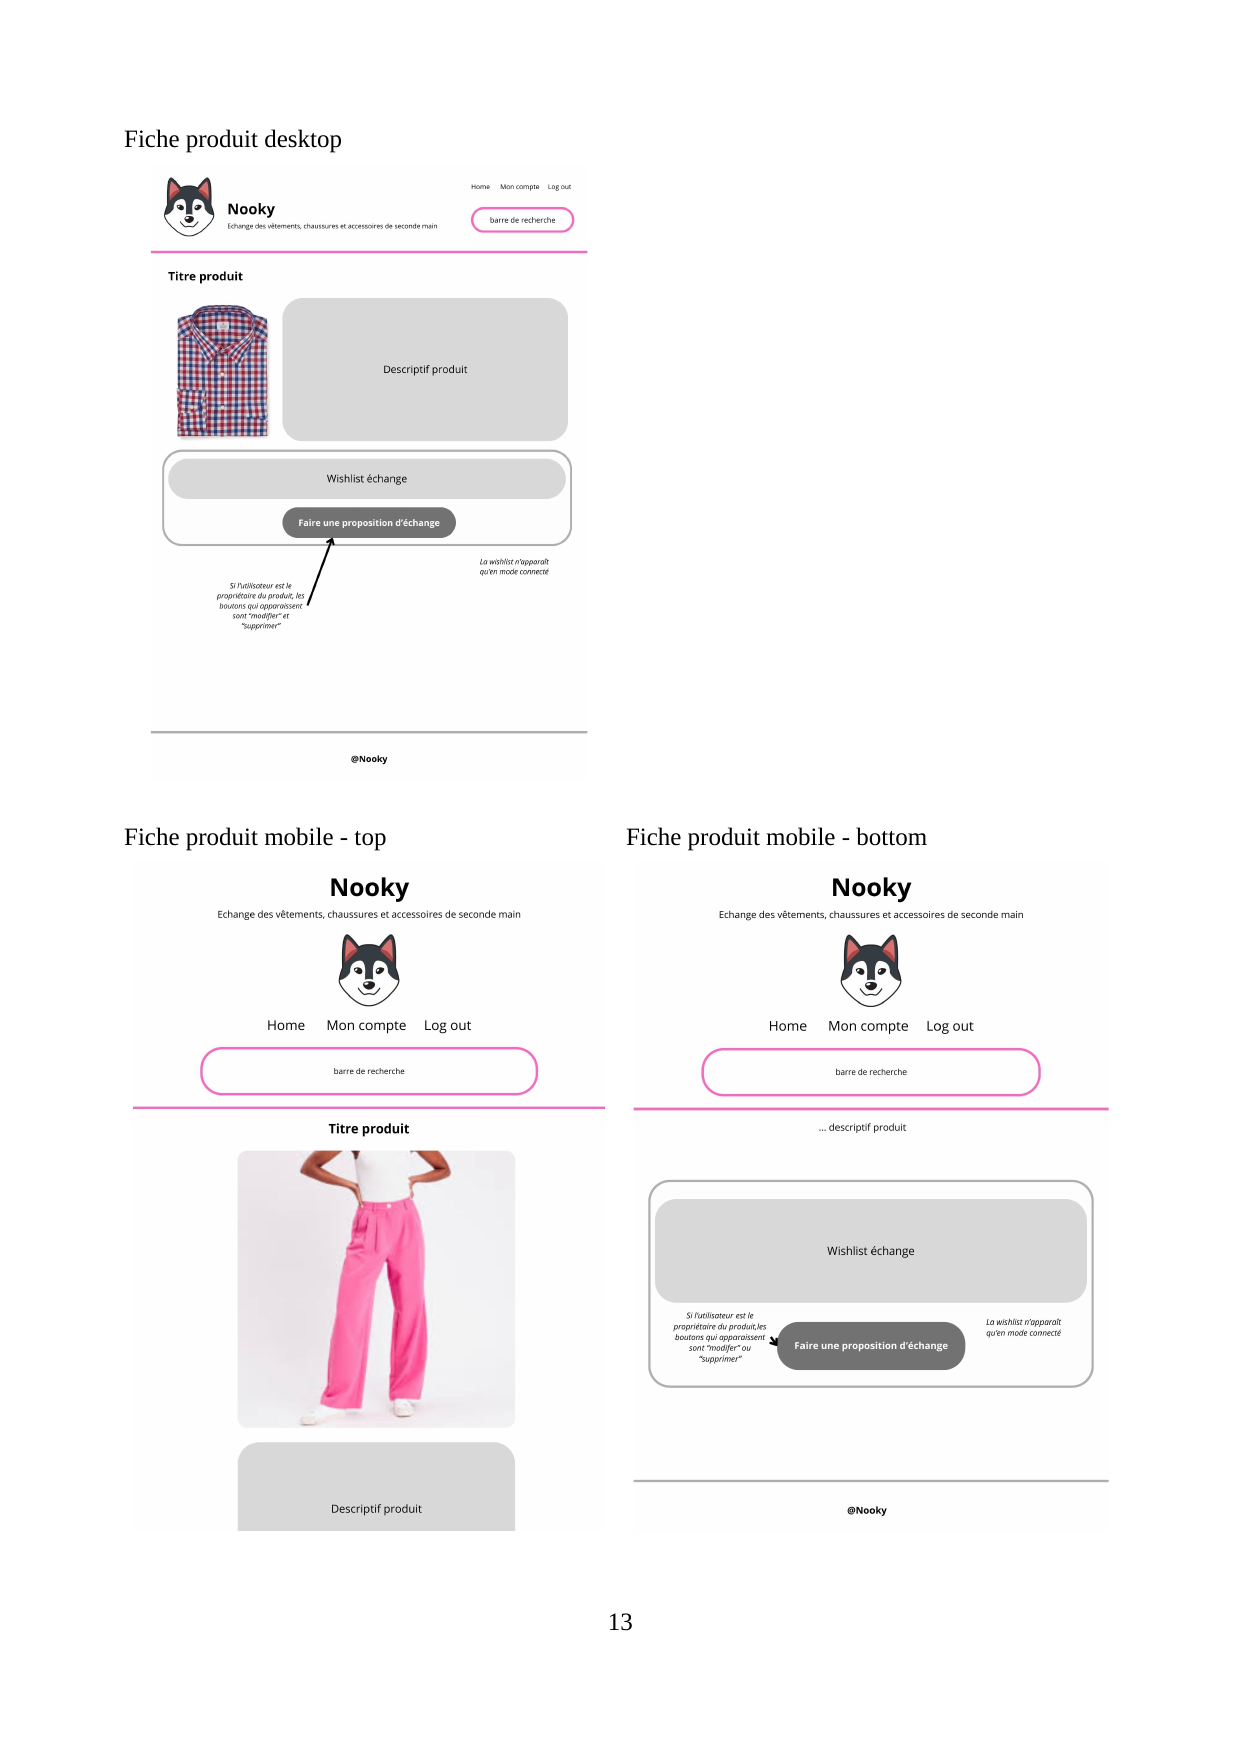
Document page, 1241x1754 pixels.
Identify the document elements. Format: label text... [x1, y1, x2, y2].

table_cell [118, 856, 620, 1568]
picture [633, 862, 1109, 1534]
picture [150, 164, 588, 782]
table_cell [620, 856, 1122, 1568]
picture [132, 862, 606, 1531]
table_cell [620, 158, 1122, 816]
table_cell Fiche produit desktop [118, 118, 620, 158]
table_cell [118, 158, 620, 816]
table_cell Fiche produit mobile - bottom [620, 816, 1122, 856]
table_cell Fiche produit mobile - top [118, 816, 620, 856]
table_cell [620, 118, 1122, 158]
